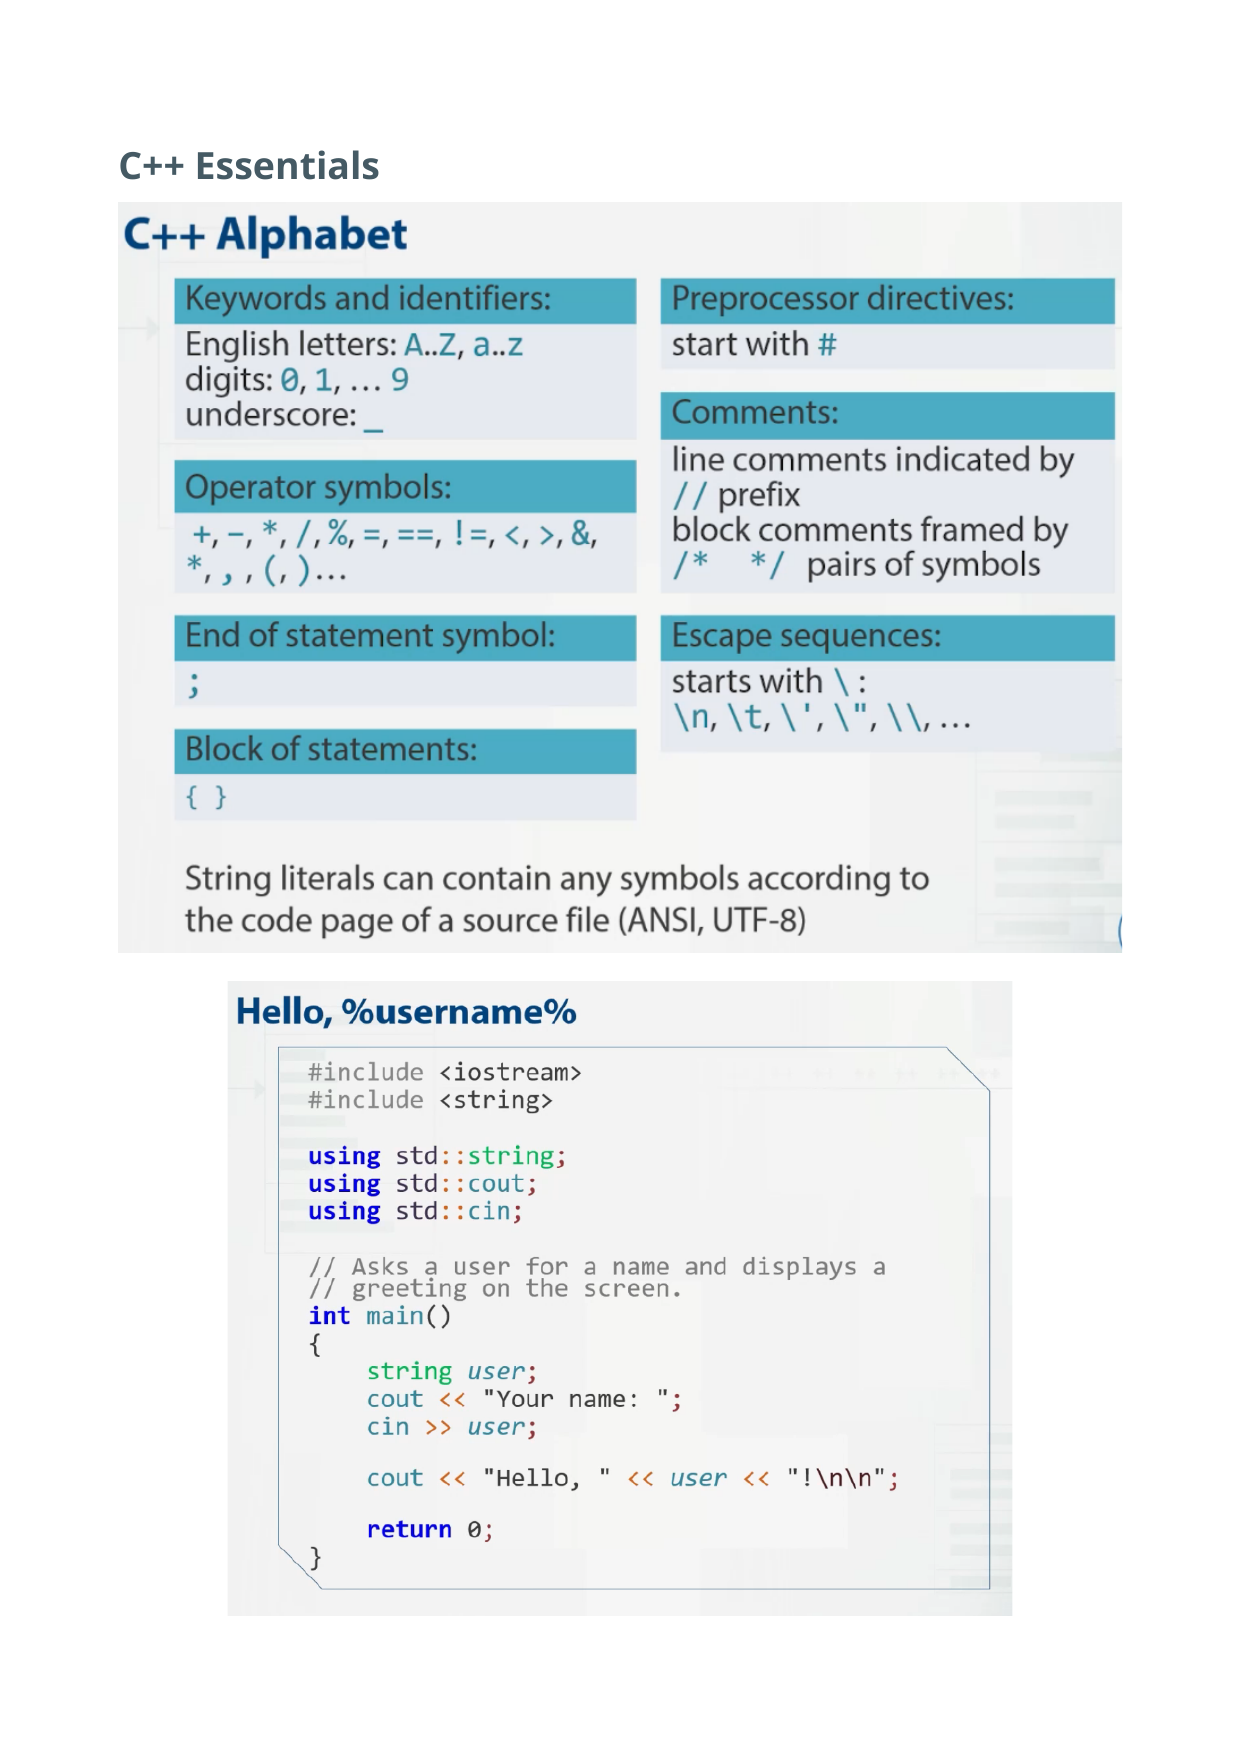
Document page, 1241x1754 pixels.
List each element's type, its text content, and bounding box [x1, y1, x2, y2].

picture [227, 981, 1013, 1616]
subtitle C++ Essentials [118, 139, 1122, 190]
picture [118, 202, 1123, 953]
